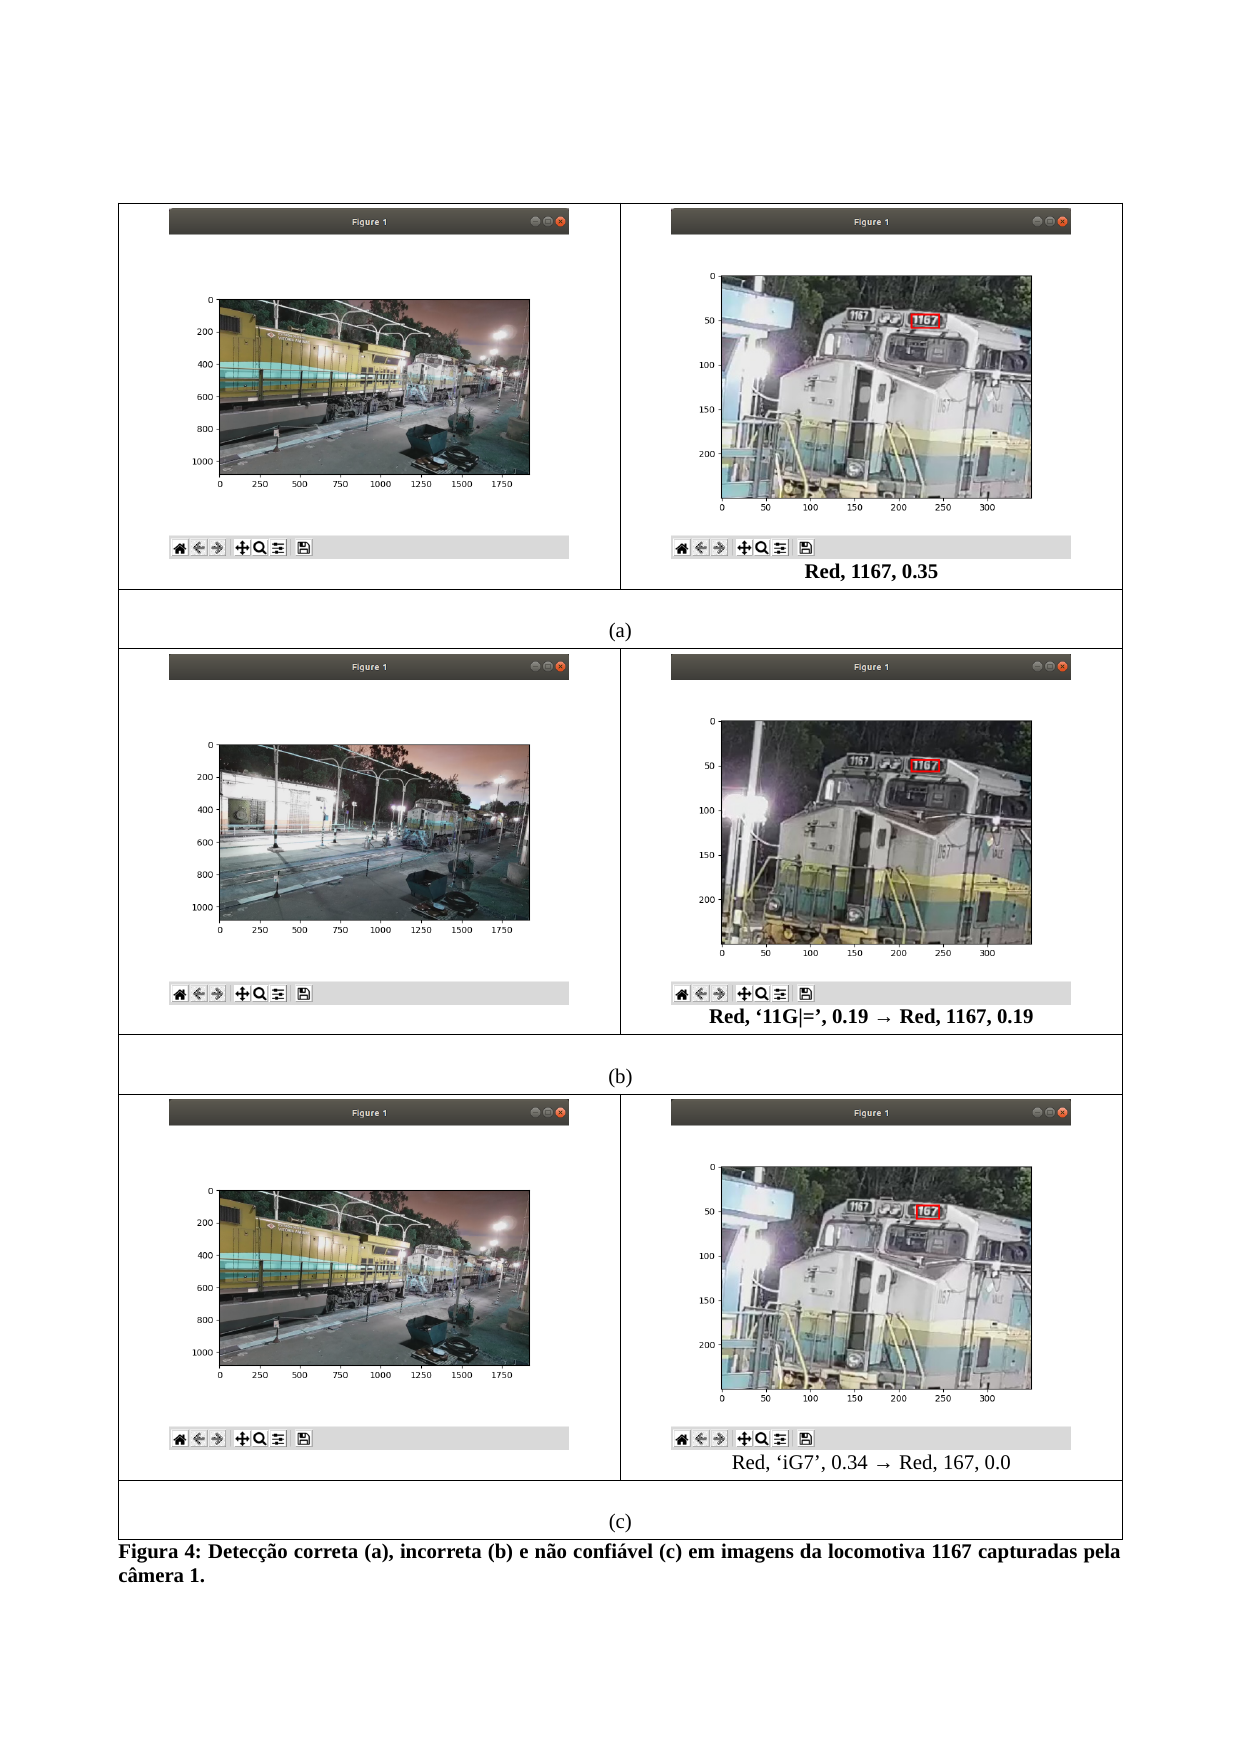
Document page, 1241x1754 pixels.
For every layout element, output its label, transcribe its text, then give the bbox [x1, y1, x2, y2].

picture [671, 208, 1071, 559]
table_cell (c) [119, 1481, 1122, 1539]
table_cell [119, 649, 620, 1034]
table_cell (a) [119, 590, 1122, 648]
table_cell [119, 1095, 620, 1479]
picture [671, 1099, 1071, 1450]
table_header [119, 204, 620, 588]
picture [169, 654, 569, 1005]
table_cell Red, ‘iG7’, 0.34 → Red, 167, 0.0 [621, 1095, 1122, 1479]
table_header Red, 1167, 0.35 [621, 204, 1122, 588]
text Figura 4: Detecção correta (a), incorreta (b) e não confiável (c) em imagens da locomotiva 1167 capturadas pela câmera 1. [118, 1540, 1122, 1587]
picture [169, 208, 569, 559]
table_cell Red, ‘11G|=’, 0.19 → Red, 1167, 0.19 [621, 649, 1122, 1034]
picture [671, 654, 1071, 1005]
table_cell (b) [119, 1035, 1122, 1094]
picture [169, 1099, 569, 1450]
